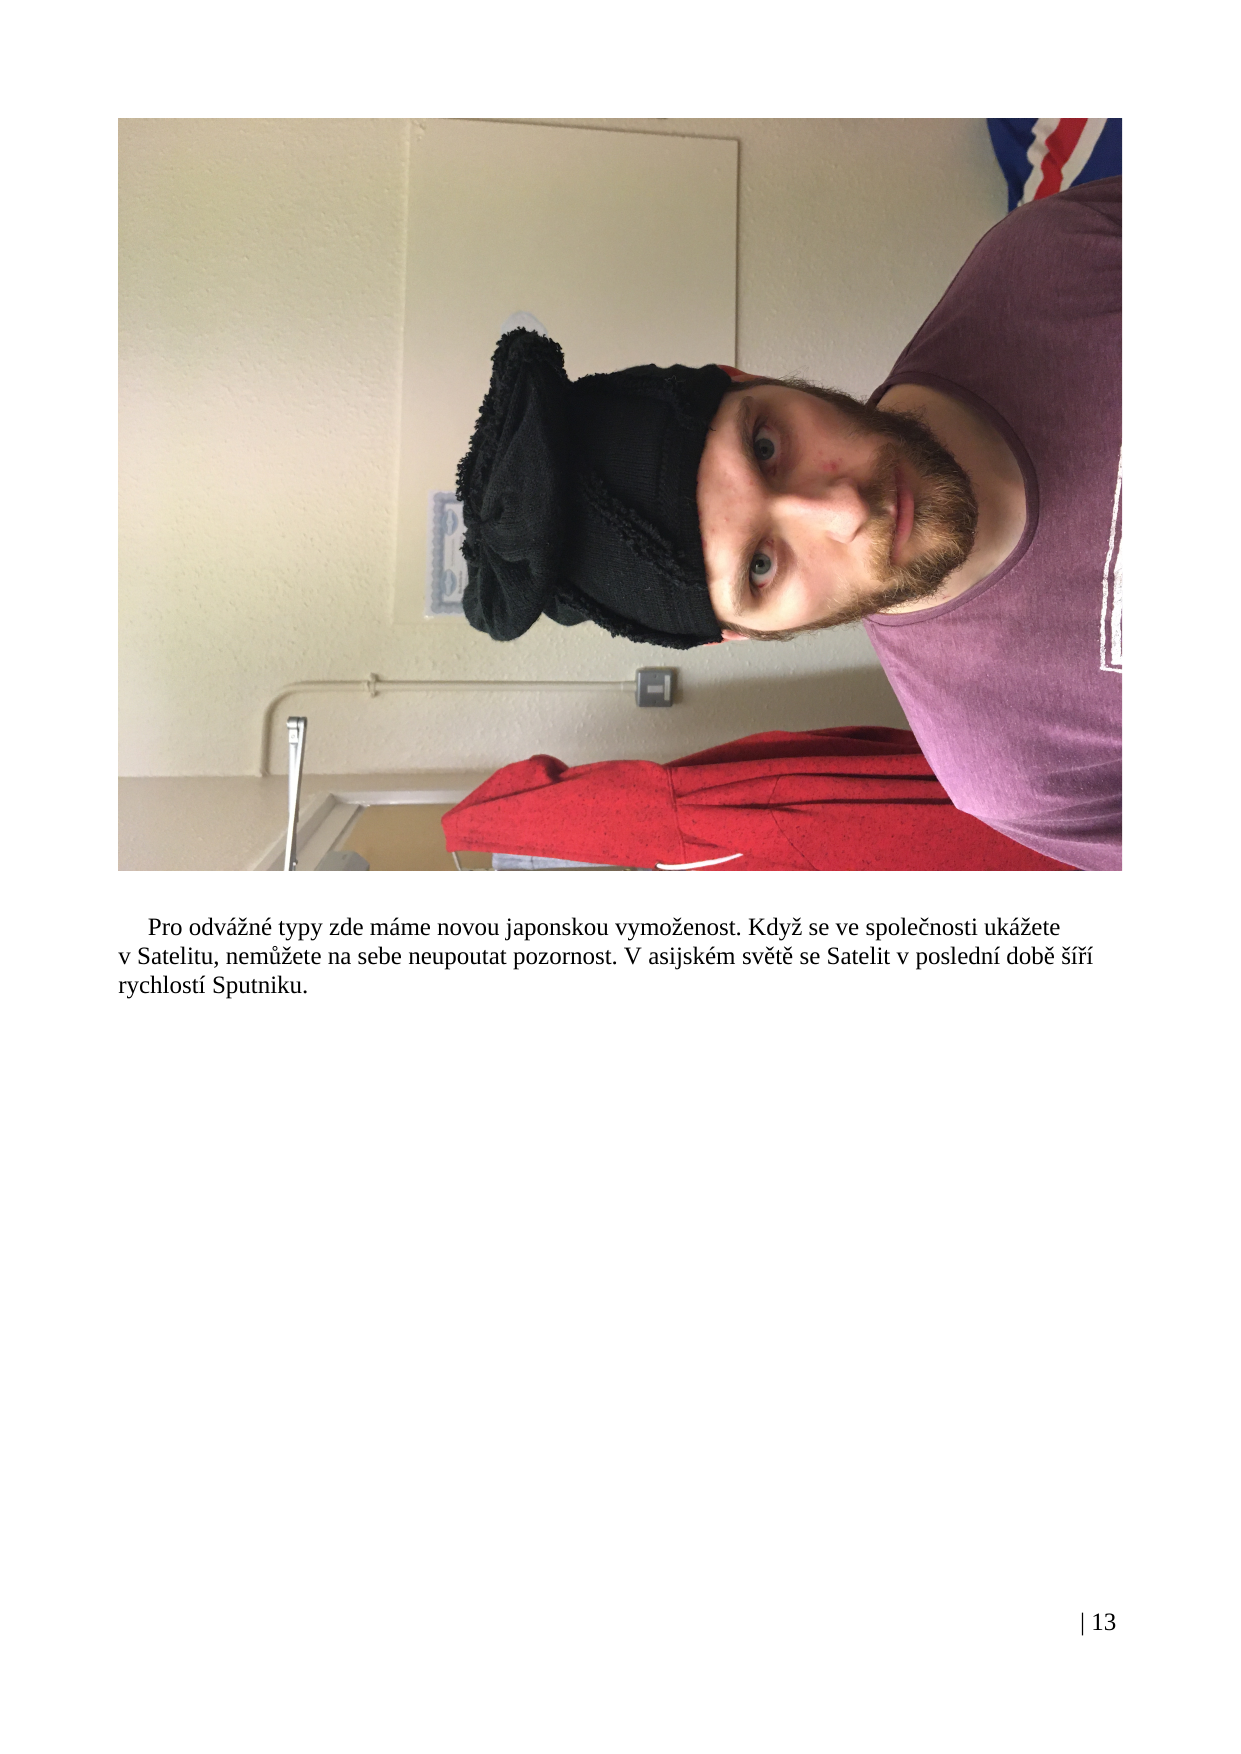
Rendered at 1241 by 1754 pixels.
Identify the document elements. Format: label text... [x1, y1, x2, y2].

picture [118, 118, 1123, 871]
text Pro odvážné typy zde máme novou japonskou vymoženost. Když se ve společnosti ukážete v Satelitu, nemůžete na sebe neupoutat pozornost. V asijském světě se Satelit v poslední době šíří rychlostí Sputniku. [118, 912, 1122, 998]
